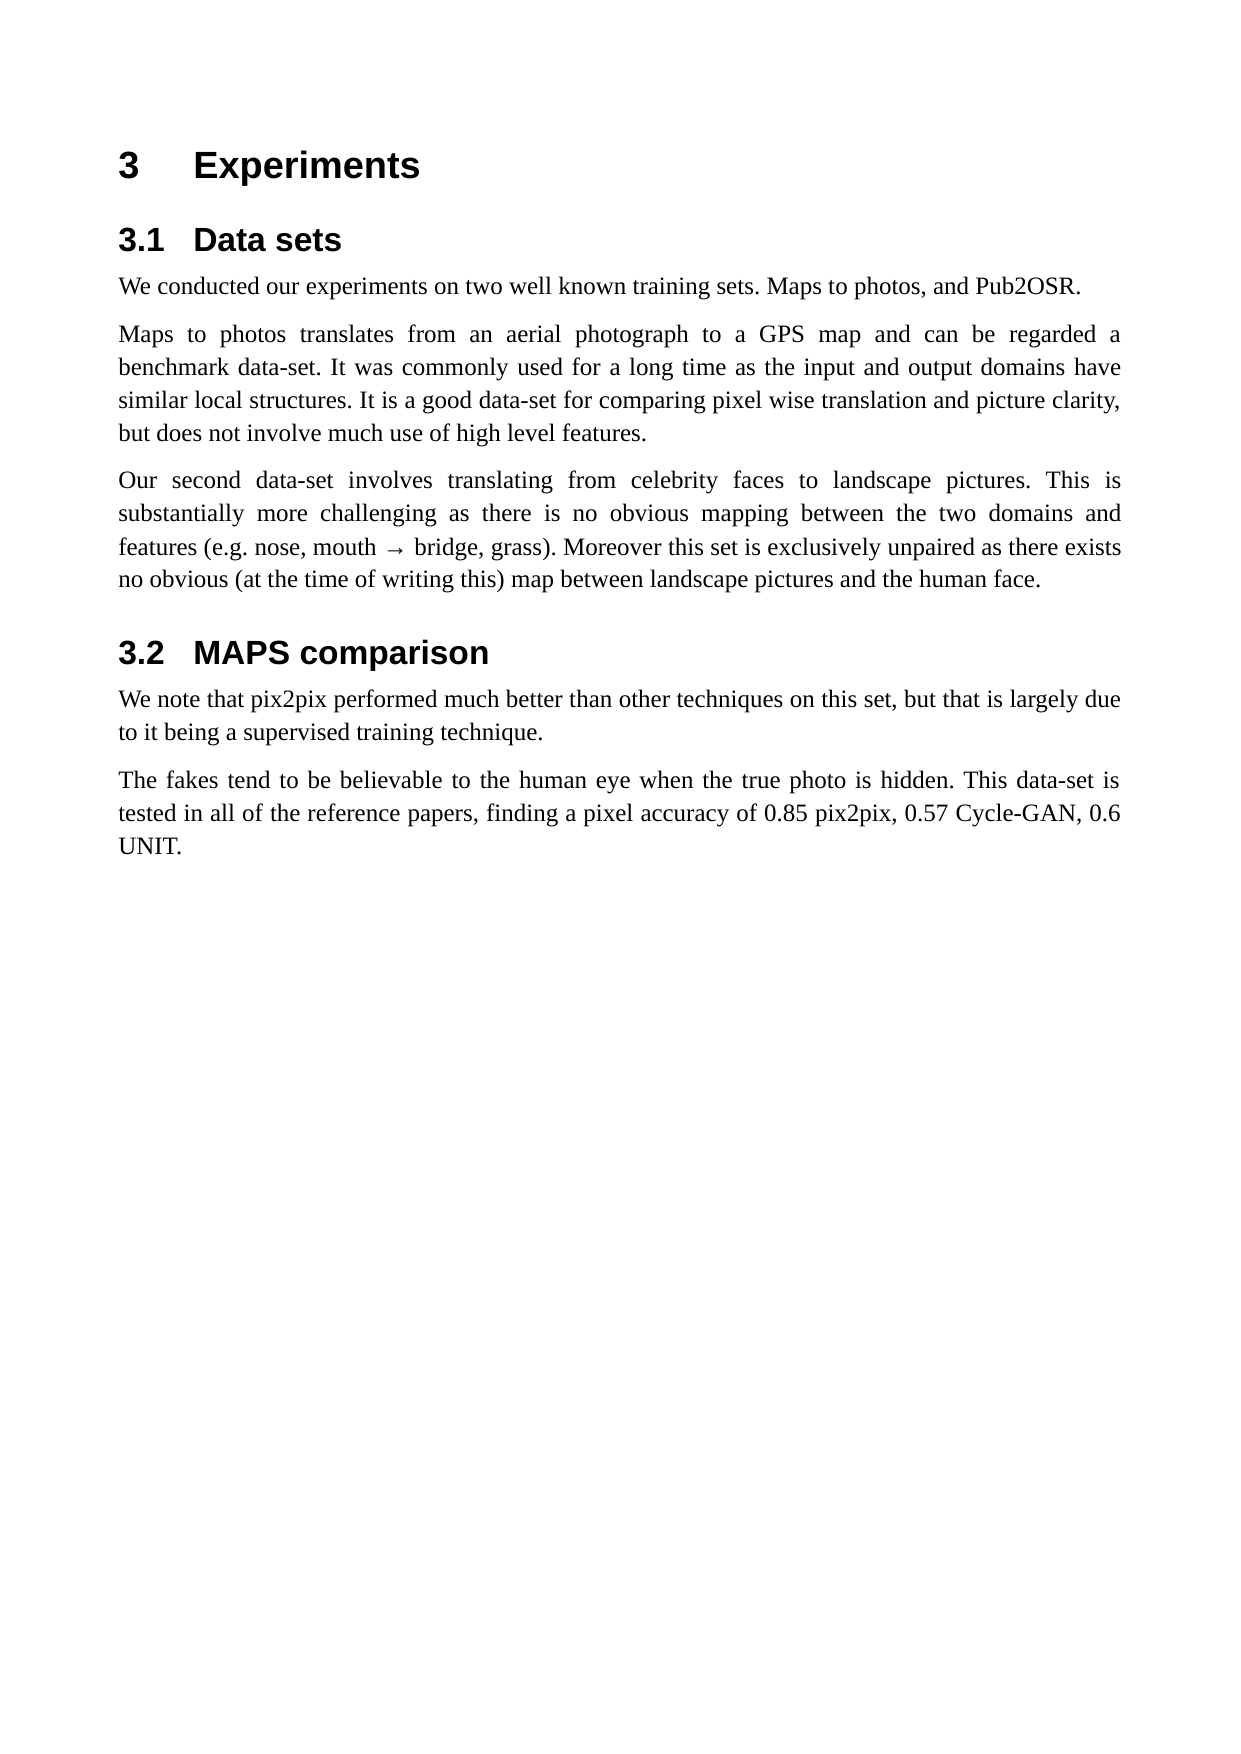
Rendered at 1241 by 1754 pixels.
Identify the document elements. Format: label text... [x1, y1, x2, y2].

text Maps to photos translates from an aerial photograph to a GPS map and can be regarded a benchmark data-set. It was commonly used for a long time as the input and output domains have similar local structures. It is a good data-set for comparing pixel wise translation and picture clarity, but does not involve much use of high level features. [118, 319, 1122, 447]
text The fakes tend to be believable to the human eye when the true photo is hidden. This data-set is tested in all of the reference papers, finding a pixel accuracy of 0.85 pix2pix, 0.57 Cycle-GAN, 0.6 UNIT. [118, 765, 1122, 859]
text We conducted our experiments on two well known training sets. Maps to photos, and Pub2OSR. [118, 271, 1122, 300]
subtitle Experiments [118, 143, 1122, 187]
subtitle MAPS comparison [118, 633, 1122, 672]
text Our second data-set involves translating from celebrity faces to landscape pictures. This is substantially more challenging as there is no obvious mapping between the two domains and features (e.g. nose, mouth → bridge, grass). Moreover this set is exclusively unpaired as there exists no obvious (at the time of writing this) map between landscape pictures and the human face. [118, 466, 1122, 593]
text We note that pix2pix performed much better than other techniques on this set, but that is largely due to it being a supervised training technique. [118, 684, 1122, 746]
subtitle Data sets [118, 220, 1122, 259]
